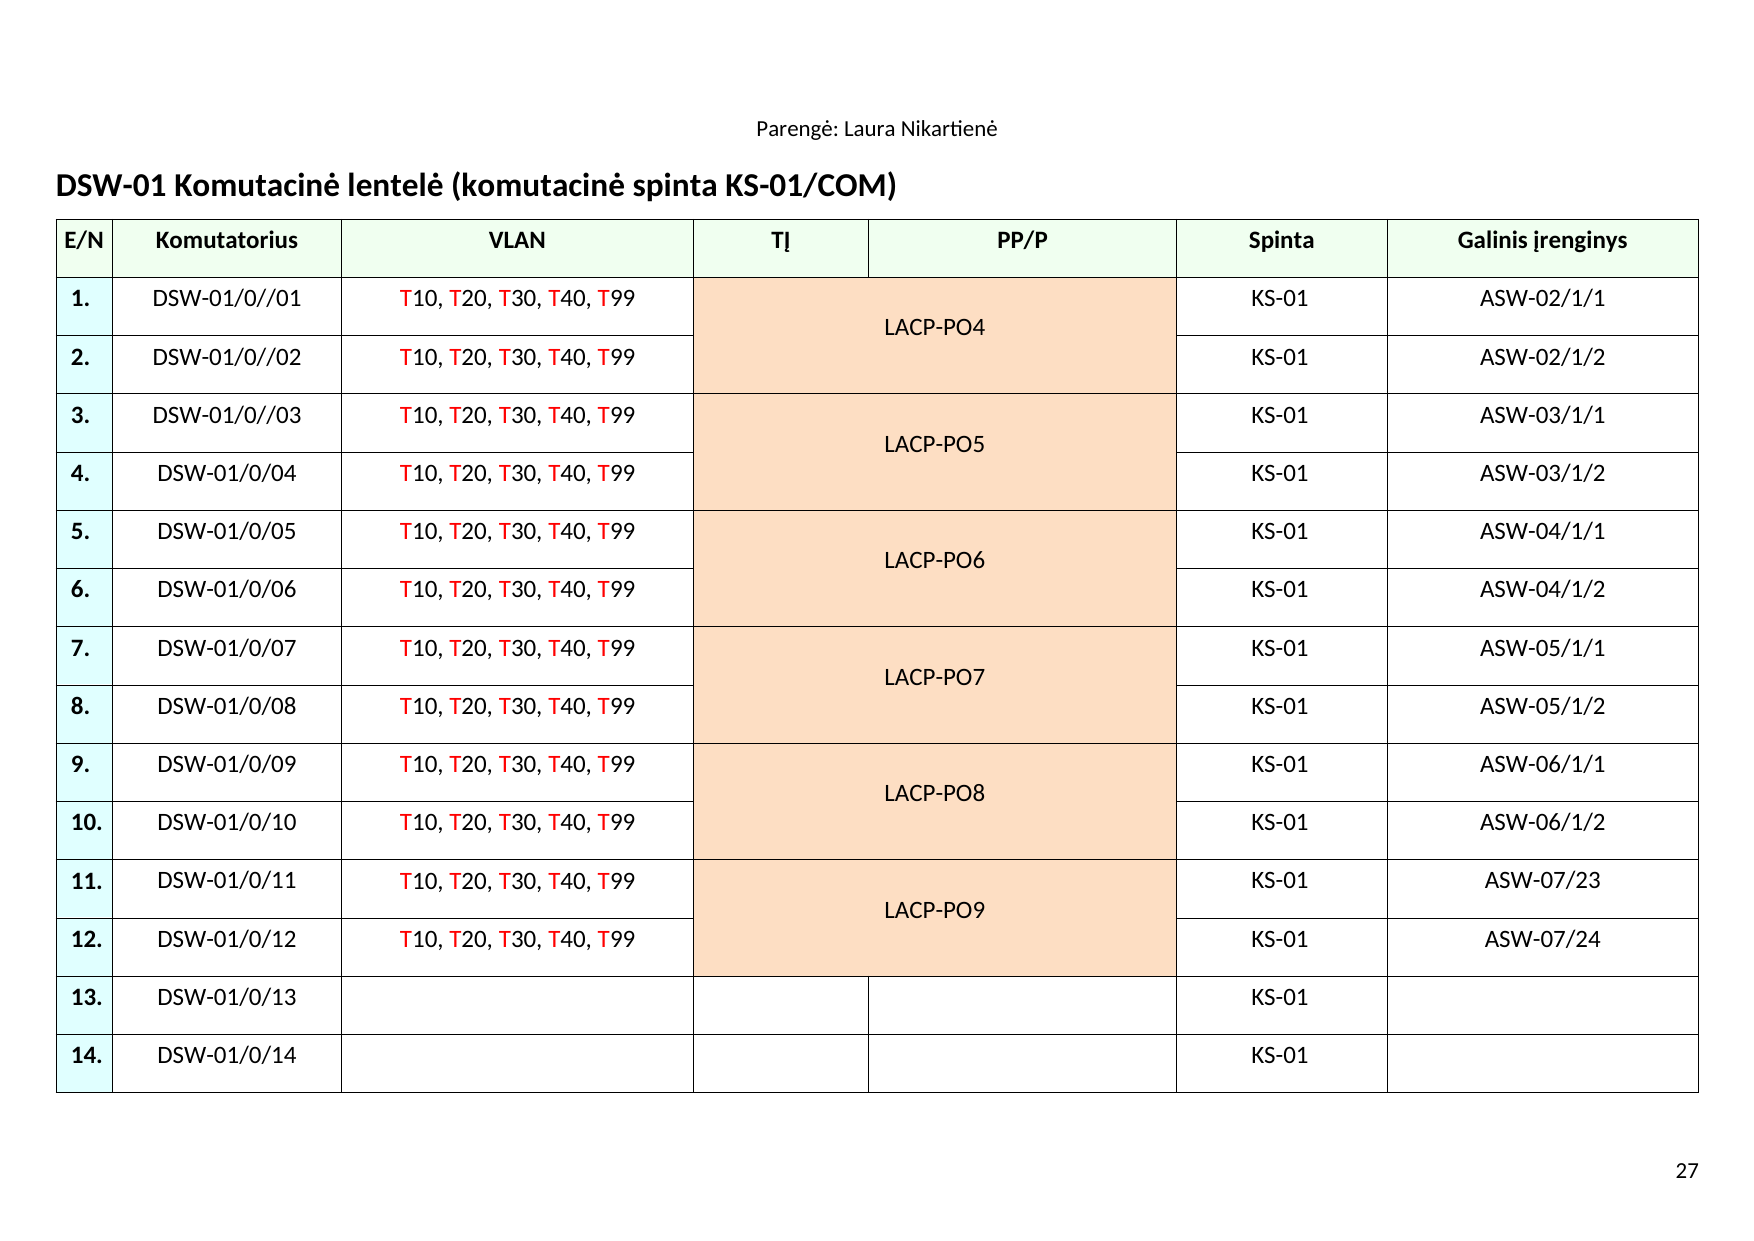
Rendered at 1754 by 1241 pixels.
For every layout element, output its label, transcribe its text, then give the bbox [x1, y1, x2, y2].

table_cell ASW-07/23 [1388, 860, 1698, 917]
table_cell [342, 977, 693, 1034]
table_cell KS-01 [1177, 977, 1387, 1034]
table_cell [694, 1035, 868, 1092]
table_cell KS-01 [1177, 744, 1387, 801]
table_cell LACP-PO5 [694, 394, 1176, 510]
list DSW-01 Komutacinė lentelė (komutacinė spinta KS-01/COM) [56, 172, 1695, 202]
table_header PP/P [869, 220, 1176, 277]
table_cell ASW-07/24 [1388, 919, 1698, 976]
table_cell [57, 977, 112, 1034]
table_cell ASW-05/1/2 [1388, 686, 1698, 743]
table_cell KS-01 [1177, 278, 1387, 335]
table_cell [1388, 1035, 1698, 1092]
table_cell T10, T20, T30, T40, T99 [342, 511, 693, 568]
table_cell [57, 627, 112, 684]
table_header Spinta [1177, 220, 1387, 277]
table_cell KS-01 [1177, 860, 1387, 917]
table_header VLAN [342, 220, 693, 277]
table_cell KS-01 [1177, 686, 1387, 743]
table_cell ASW-06/1/2 [1388, 802, 1698, 859]
table_cell [57, 919, 112, 976]
table_cell DSW-01/0/08 [113, 686, 341, 743]
table_cell T10, T20, T30, T40, T99 [342, 394, 693, 452]
table_header Komutatorius [113, 220, 341, 277]
table_cell ASW-04/1/1 [1388, 511, 1698, 568]
table_cell [1388, 977, 1698, 1034]
table_header TĮ [694, 220, 868, 277]
table_cell [869, 1035, 1176, 1092]
table_cell [342, 1035, 693, 1092]
table_cell KS-01 [1177, 453, 1387, 510]
table_cell DSW-01/0/04 [113, 453, 341, 510]
table_cell LACP-PO6 [694, 511, 1176, 626]
table_cell DSW-01/0/12 [113, 919, 341, 976]
table_cell KS-01 [1177, 511, 1387, 568]
table_cell ASW-03/1/2 [1388, 453, 1698, 510]
table_cell DSW-01/0/06 [113, 569, 341, 626]
table_cell KS-01 [1177, 394, 1387, 452]
table_cell T10, T20, T30, T40, T99 [342, 744, 693, 801]
table_cell LACP-PO8 [694, 744, 1176, 859]
table_cell [57, 860, 112, 917]
table_cell [57, 744, 112, 801]
table_cell [57, 569, 112, 626]
table_cell T10, T20, T30, T40, T99 [342, 919, 693, 976]
table_cell T10, T20, T30, T40, T99 [342, 453, 693, 510]
table_cell DSW-01/0/09 [113, 744, 341, 801]
table_cell [57, 453, 112, 510]
table_cell ASW-06/1/1 [1388, 744, 1698, 801]
table_header E/N [57, 220, 112, 277]
table_cell ASW-05/1/1 [1388, 627, 1698, 684]
table_cell DSW-01/0//01 [113, 278, 341, 335]
table_cell T10, T20, T30, T40, T99 [342, 569, 693, 626]
table_cell LACP-PO4 [694, 278, 1176, 393]
table_cell [869, 977, 1176, 1034]
table_cell T10, T20, T30, T40, T99 [342, 627, 693, 684]
table_cell KS-01 [1177, 569, 1387, 626]
table_cell [57, 336, 112, 393]
table_cell [57, 686, 112, 743]
table_cell DSW-01/0//02 [113, 336, 341, 393]
table_cell KS-01 [1177, 627, 1387, 684]
table_cell DSW-01/0/11 [113, 860, 341, 917]
table_cell KS-01 [1177, 802, 1387, 859]
table_cell DSW-01/0/10 [113, 802, 341, 859]
table_cell DSW-01/0/13 [113, 977, 341, 1034]
table_cell [57, 1035, 112, 1092]
table_cell KS-01 [1177, 336, 1387, 393]
table_cell ASW-02/1/1 [1388, 278, 1698, 335]
table_cell DSW-01/0/14 [113, 1035, 341, 1092]
table_cell T10, T20, T30, T40, T99 [342, 336, 693, 393]
table_cell T10, T20, T30, T40, T99 [342, 860, 693, 917]
table_cell DSW-01/0/05 [113, 511, 341, 568]
table_cell [694, 977, 868, 1034]
table_cell [57, 278, 112, 335]
table_cell KS-01 [1177, 919, 1387, 976]
table_cell DSW-01/0//03 [113, 394, 341, 452]
table_cell [57, 394, 112, 452]
table_cell KS-01 [1177, 1035, 1387, 1092]
table_cell ASW-02/1/2 [1388, 336, 1698, 393]
table_cell DSW-01/0/07 [113, 627, 341, 684]
table_header Galinis įrenginys [1388, 220, 1698, 277]
table_cell LACP-PO7 [694, 627, 1176, 743]
table_cell LACP-PO9 [694, 860, 1176, 976]
table_cell T10, T20, T30, T40, T99 [342, 686, 693, 743]
table_cell [57, 802, 112, 859]
table_cell T10, T20, T30, T40, T99 [342, 278, 693, 335]
table_cell ASW-03/1/1 [1388, 394, 1698, 452]
table_cell T10, T20, T30, T40, T99 [342, 802, 693, 859]
table_cell ASW-04/1/2 [1388, 569, 1698, 626]
table_cell [57, 511, 112, 568]
